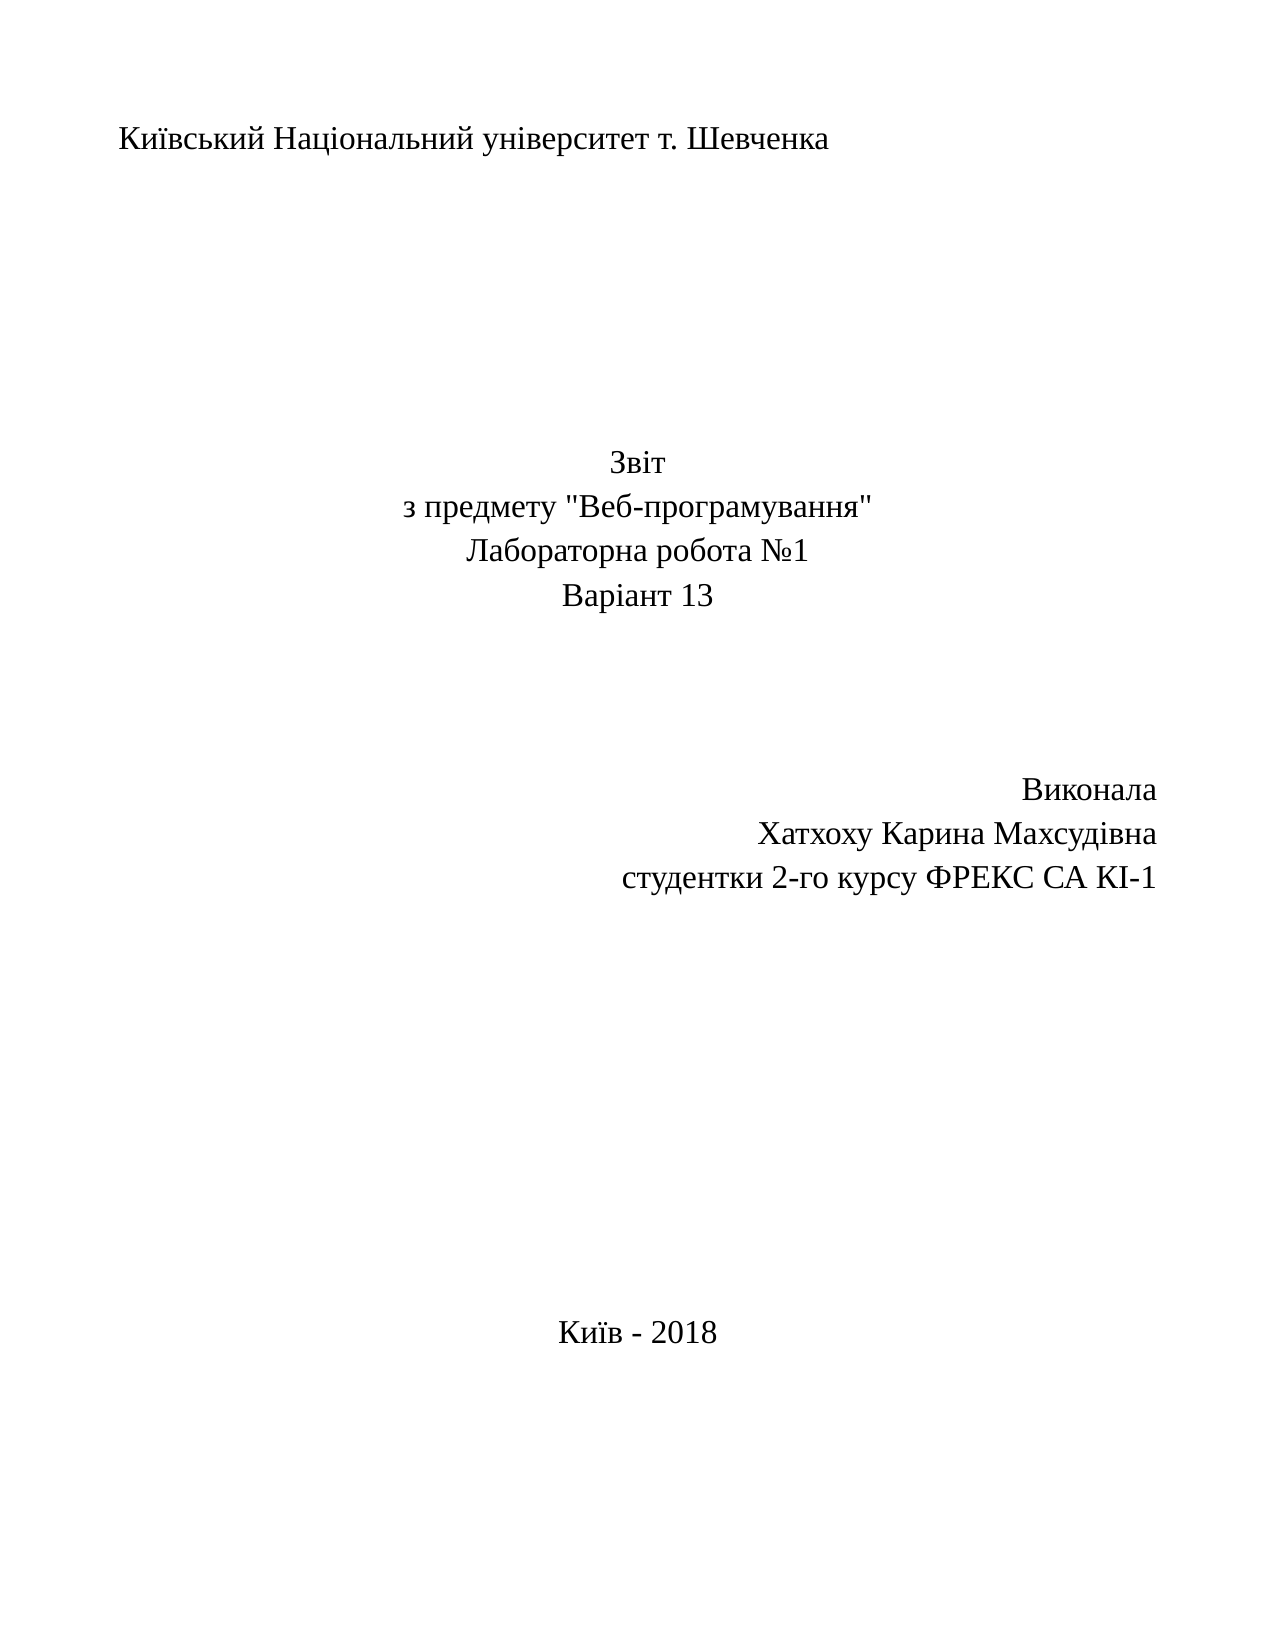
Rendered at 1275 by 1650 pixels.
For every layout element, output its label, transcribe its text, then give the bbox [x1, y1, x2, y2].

text Звіт з предмету "Веб-програмування" Лабораторна робота №1 Варіант 13 [118, 443, 1157, 613]
text Київ - 2018 [118, 1312, 1157, 1350]
text Виконала Хатхоху Карина Махсудівна студентки 2-го курсу ФРЕКС СА КІ-1 [118, 769, 1157, 896]
text Київський Національний університет т. Шевченка [118, 118, 1157, 156]
